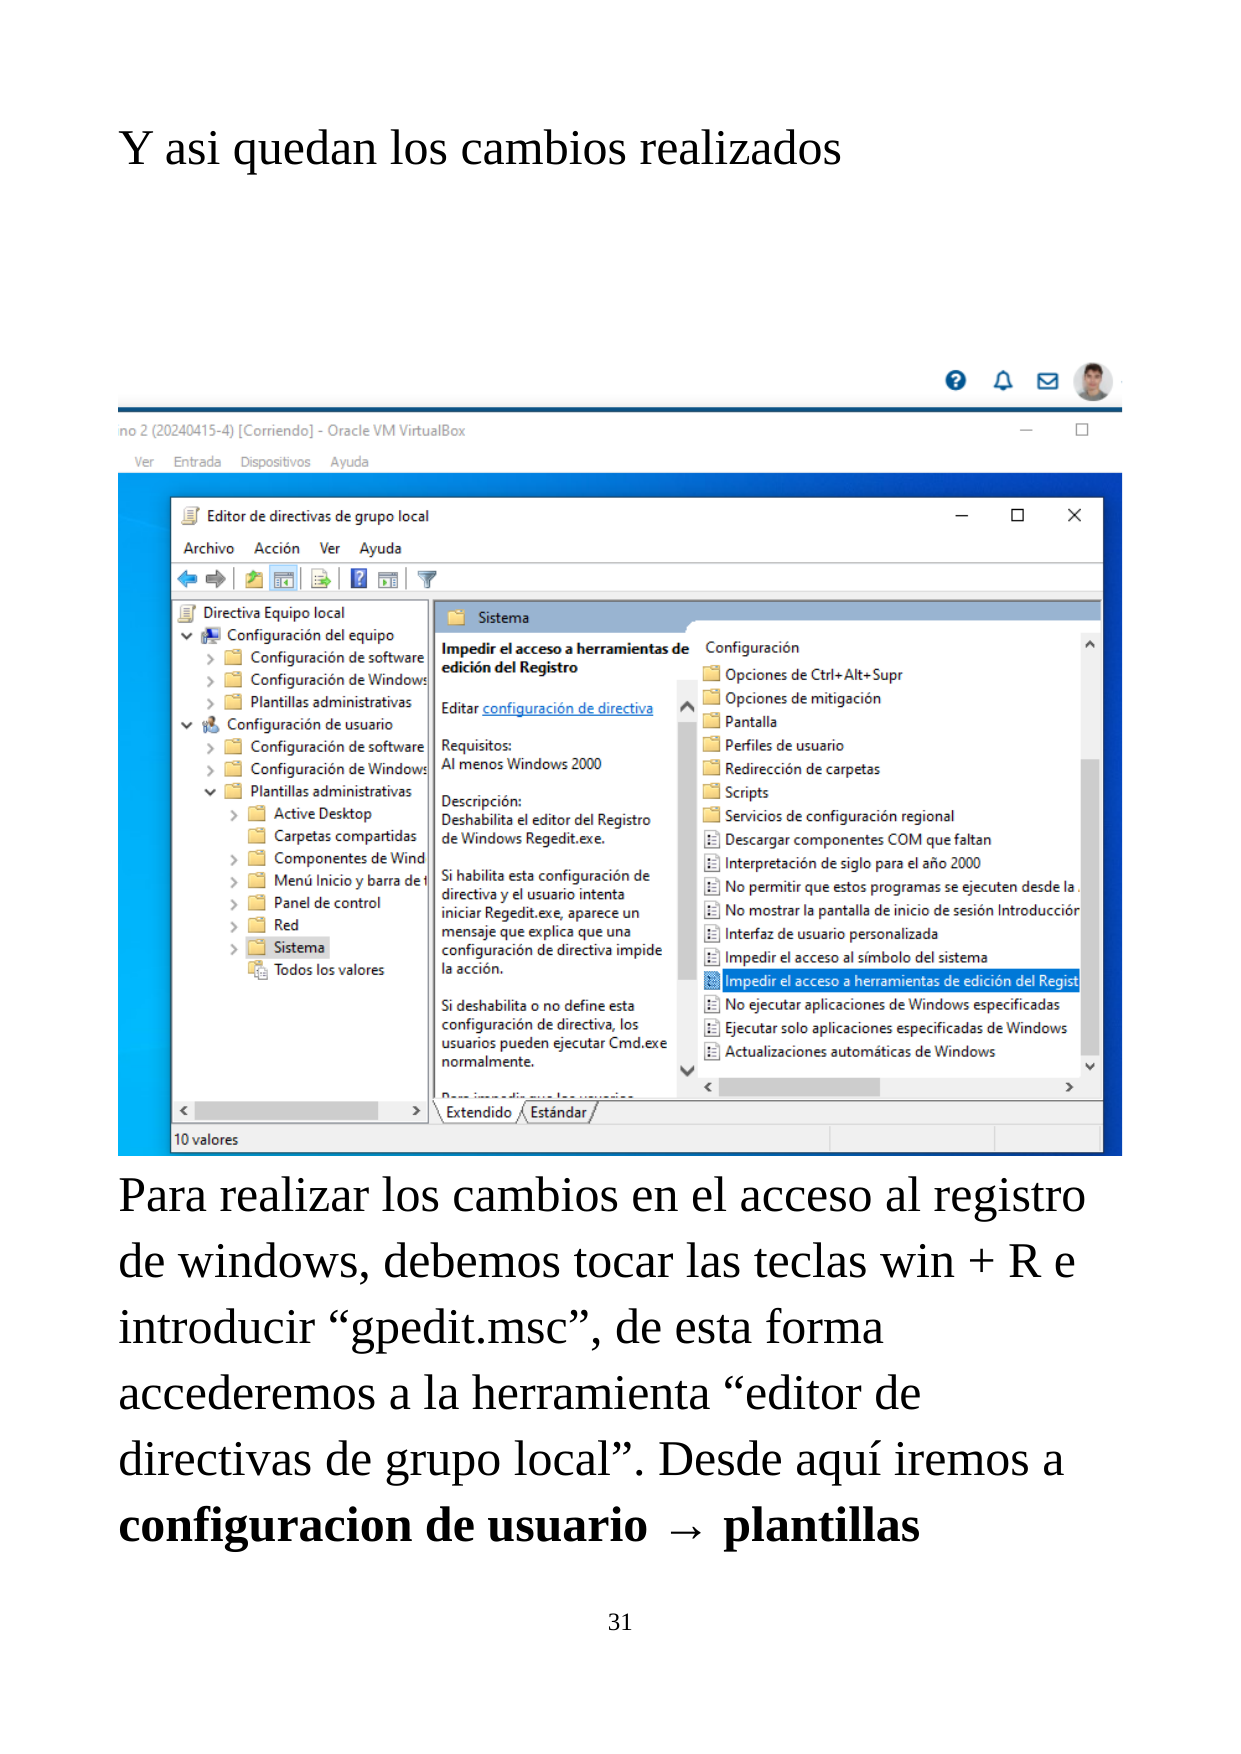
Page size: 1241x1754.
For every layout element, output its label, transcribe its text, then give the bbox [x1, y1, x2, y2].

text Y asi quedan los cambios realizados [118, 118, 1122, 176]
picture [118, 360, 1123, 1156]
text Para realizar los cambios en el acceso al registro de windows, debemos tocar las teclas win + R e introducir “gpedit.msc”, de esta forma accederemos a la herramienta “editor de directivas de grupo local”. Desde aquí iremos a configuracion de usuario → plantillas [118, 1156, 1122, 1552]
